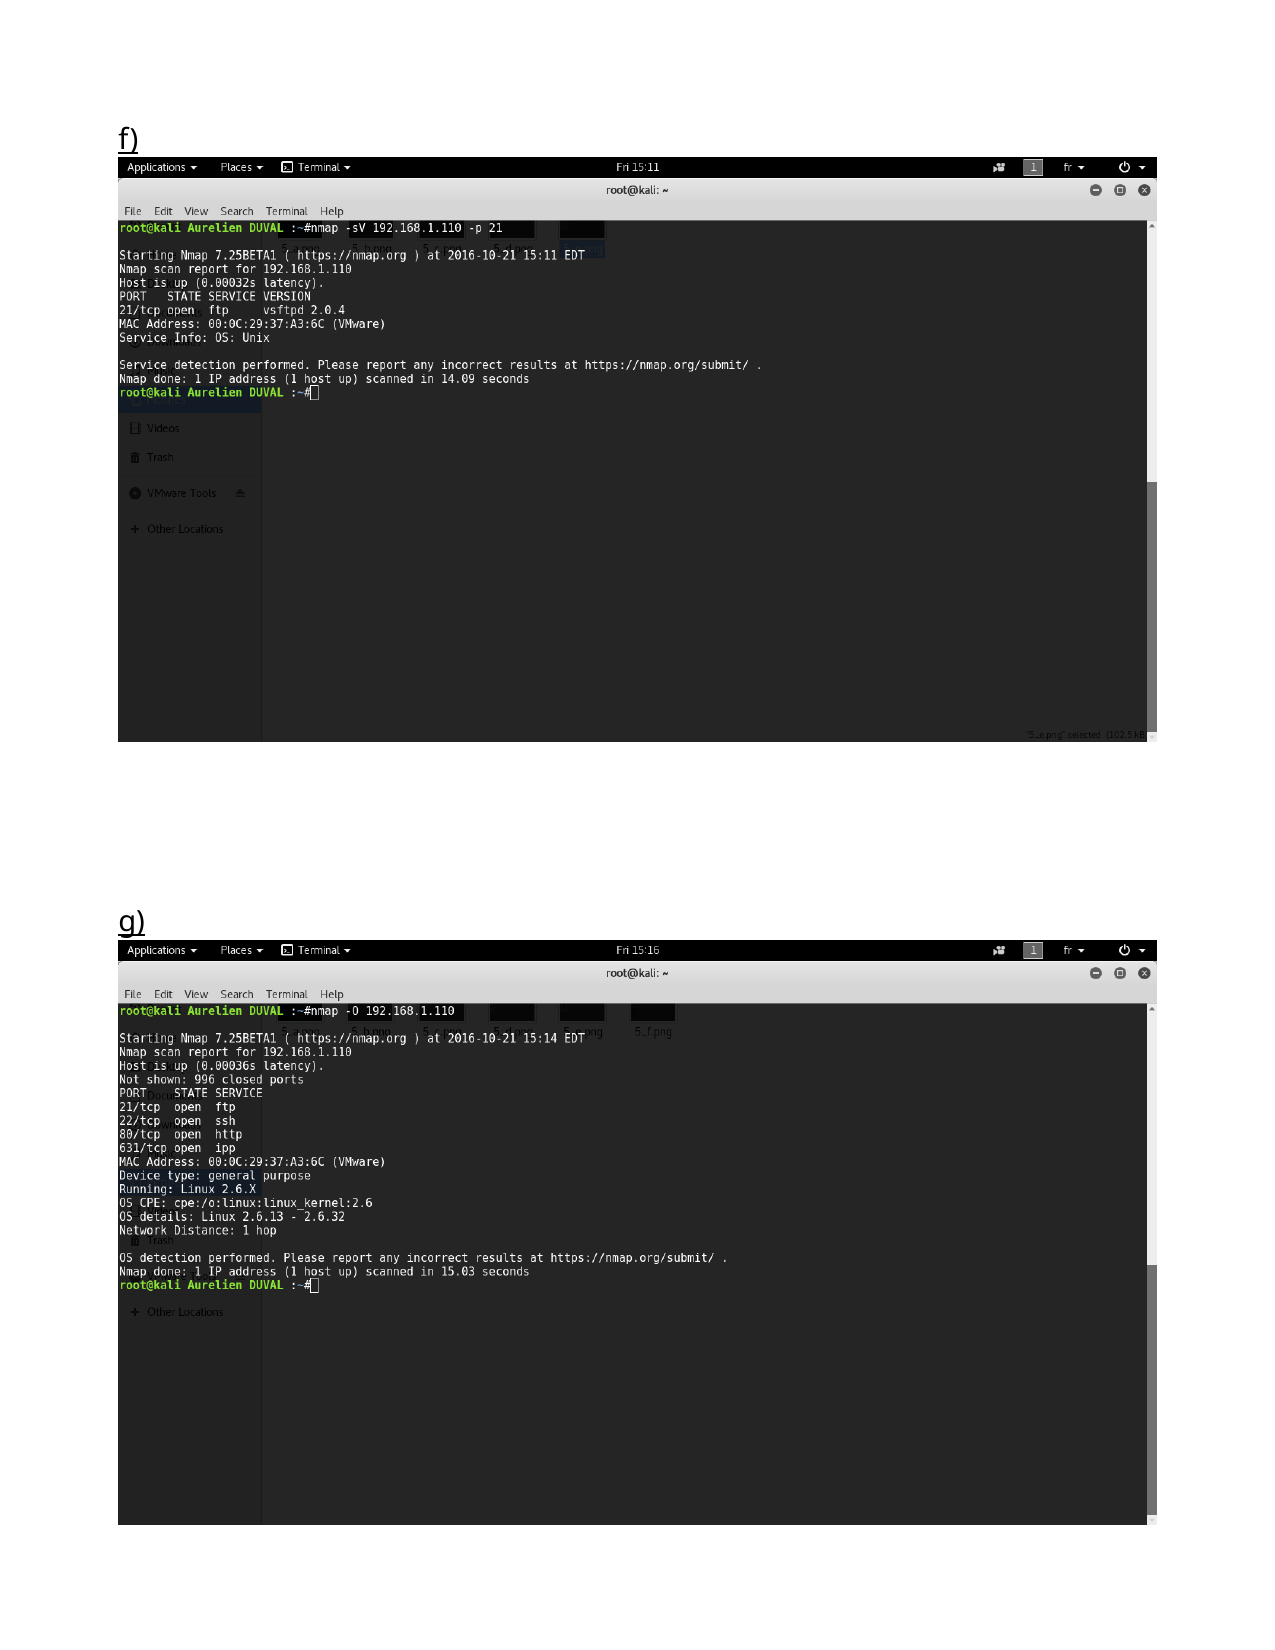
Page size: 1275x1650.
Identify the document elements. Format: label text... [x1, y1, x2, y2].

picture [118, 157, 1157, 742]
text g) [118, 901, 1157, 940]
picture [118, 940, 1157, 1525]
text f) [118, 118, 1157, 157]
